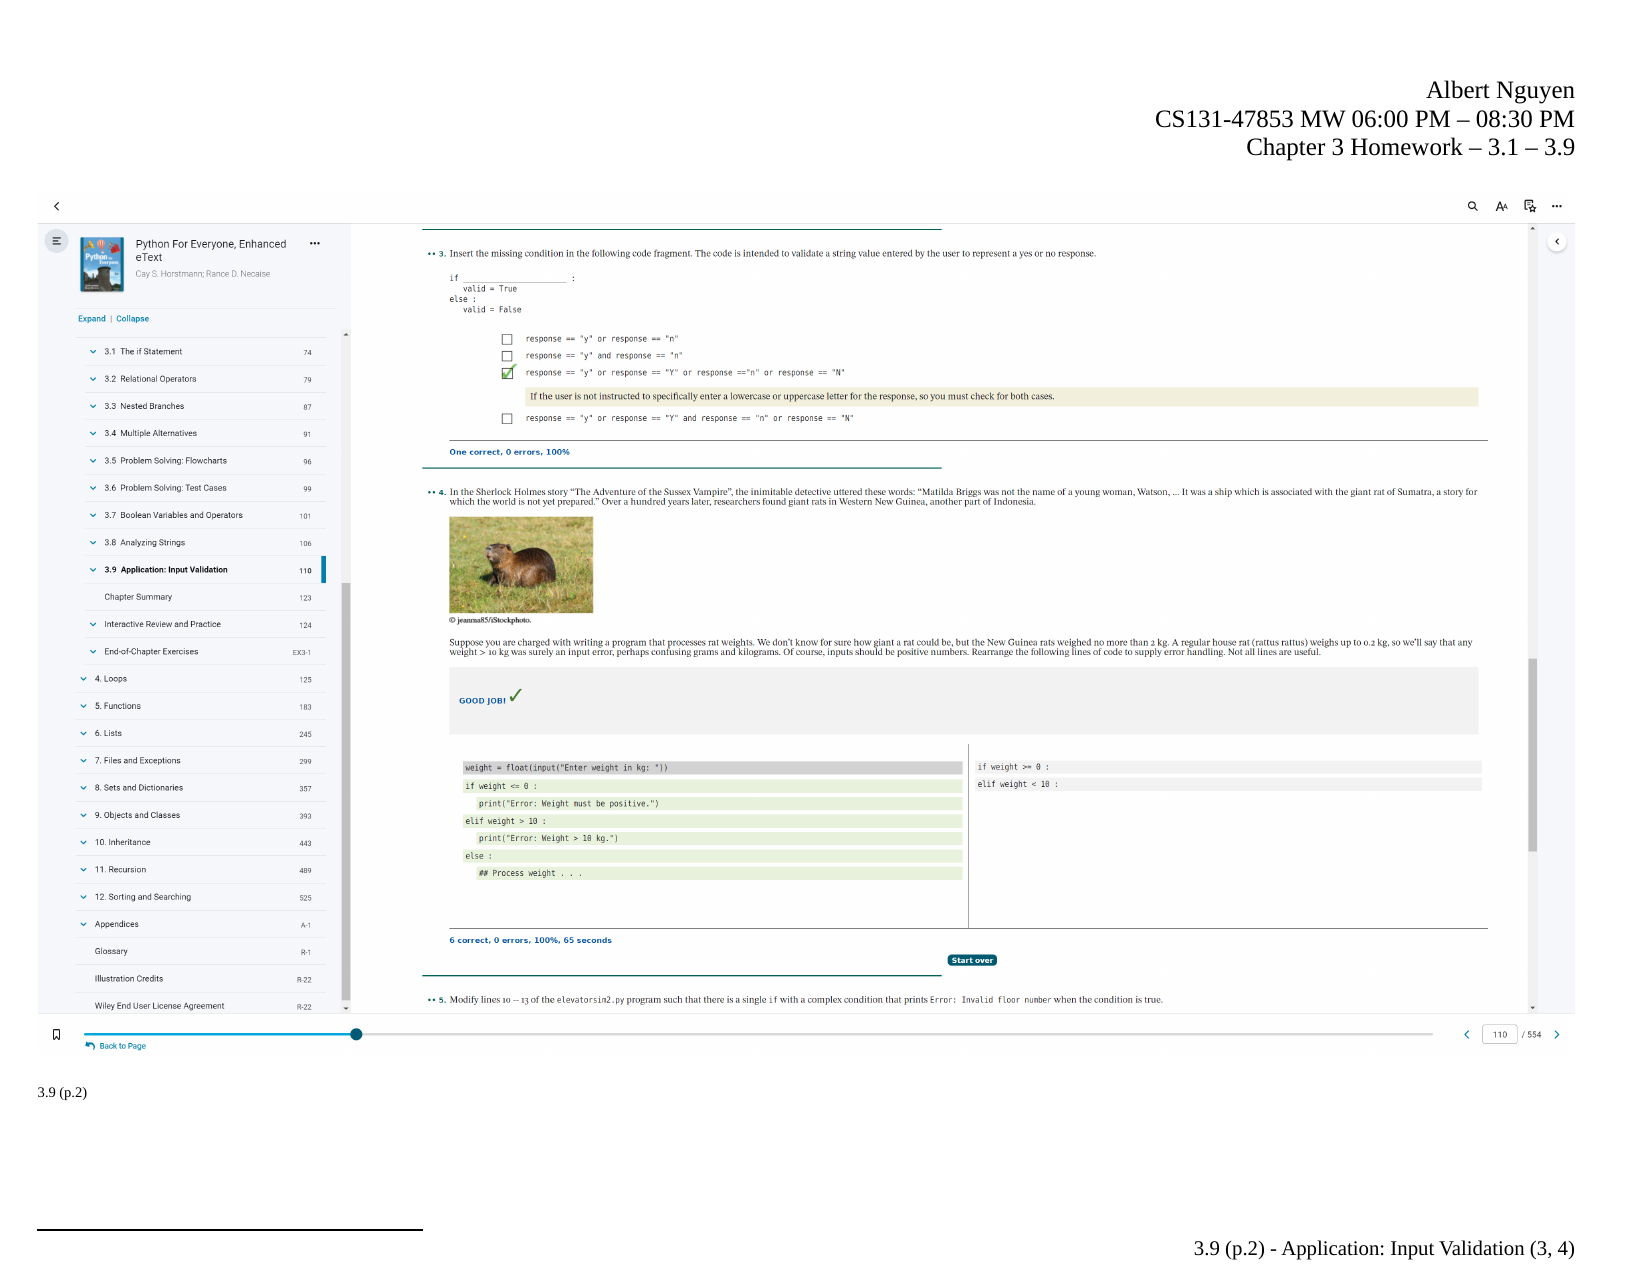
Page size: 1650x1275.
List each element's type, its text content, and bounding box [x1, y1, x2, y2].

text - Application: Input Validation (3, 4) [37, 1236, 1575, 1260]
picture [37, 190, 1575, 1055]
